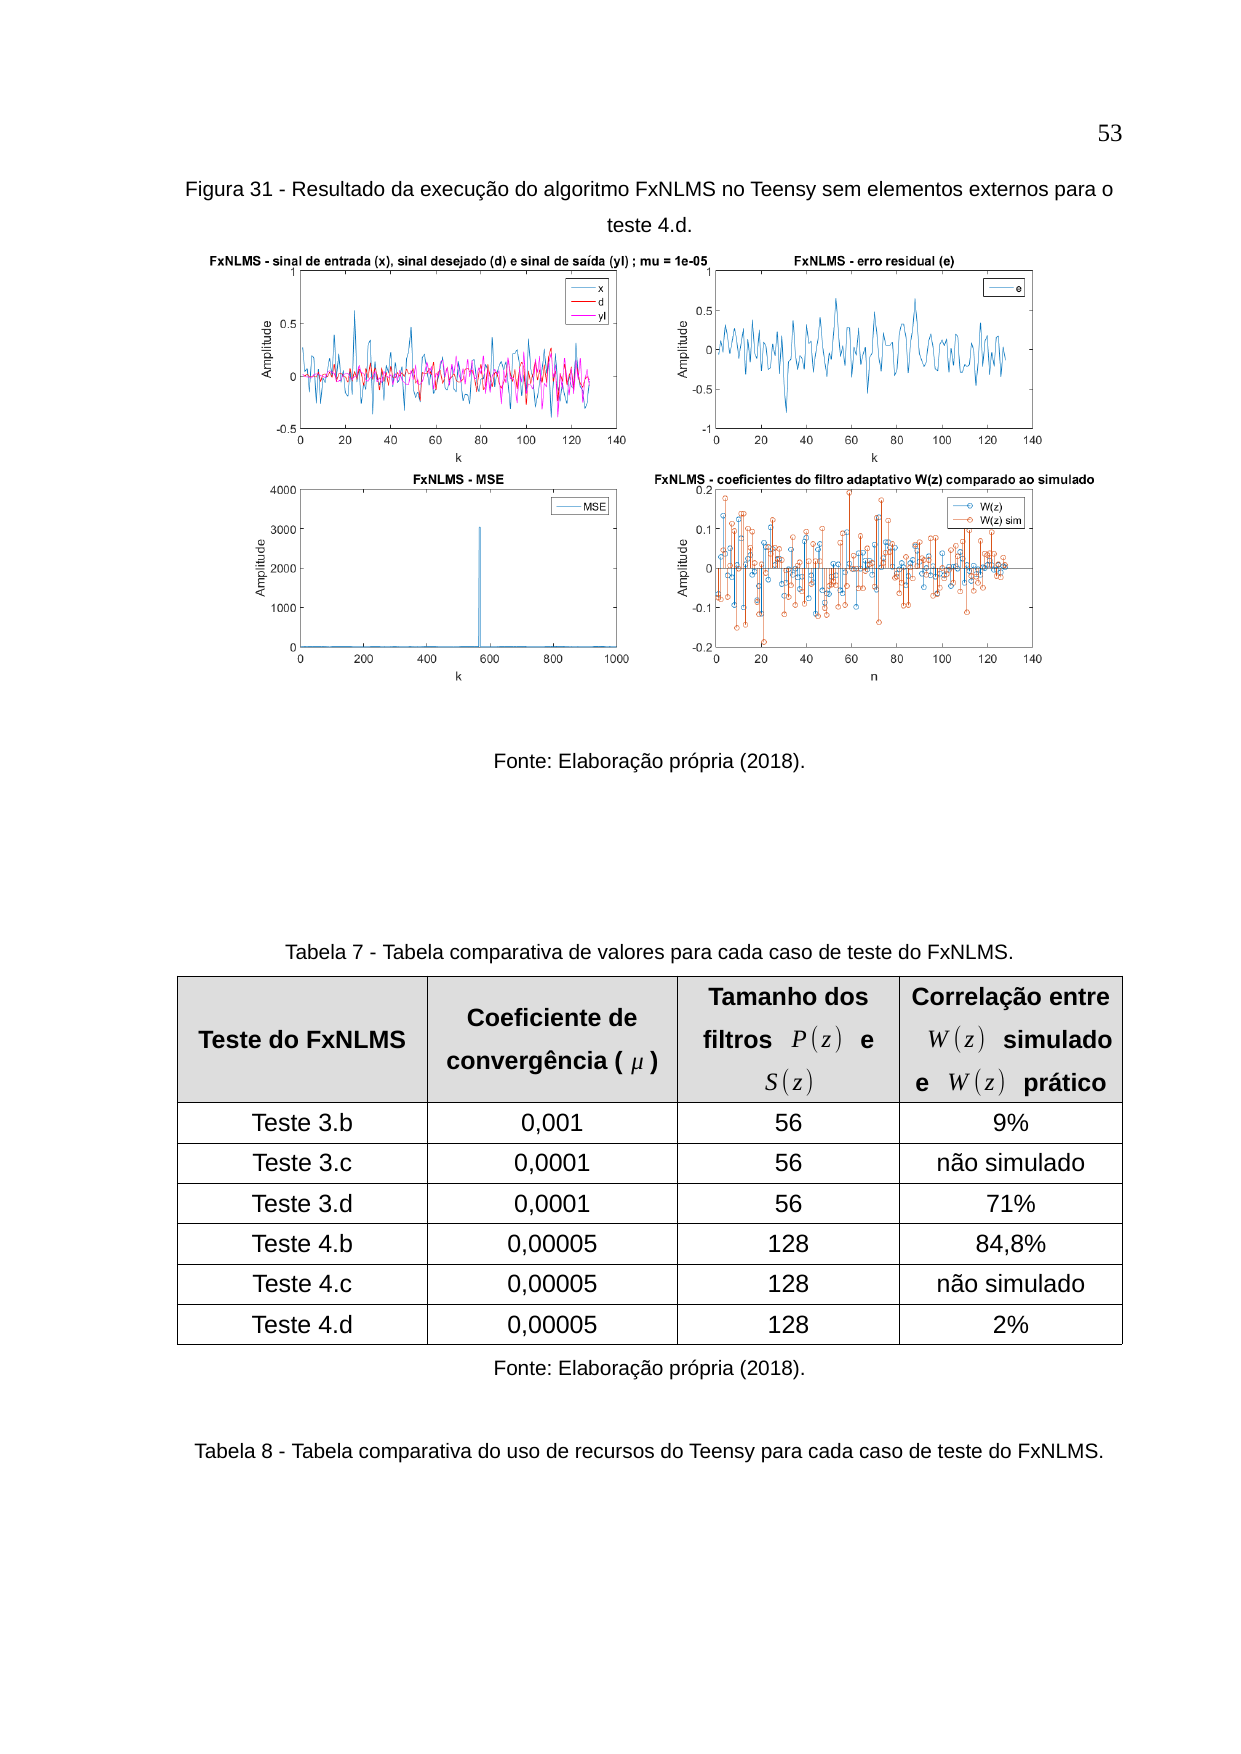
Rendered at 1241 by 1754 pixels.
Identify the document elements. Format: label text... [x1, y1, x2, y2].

table_cell Teste 3.d [178, 1184, 427, 1223]
table_cell 0,00005 [428, 1224, 677, 1263]
table_cell não simulado [900, 1144, 1122, 1183]
table_cell Fonte: Elaboração própria (2018). [177, 737, 1122, 832]
table_cell [177, 697, 1122, 737]
table_cell 2% [900, 1305, 1122, 1344]
table_cell não simulado [900, 1265, 1122, 1304]
picture [177, 237, 1122, 697]
table_cell Teste 4.b [178, 1224, 427, 1263]
table_cell Teste 4.c [178, 1265, 427, 1304]
table_cell 0,00005 [428, 1265, 677, 1304]
table_cell Teste 4.d [178, 1305, 427, 1344]
table_cell 0,001 [428, 1103, 677, 1142]
text Fonte: Elaboração própria (2018). [177, 1356, 1122, 1380]
table_cell 84,8% [900, 1224, 1122, 1263]
table_cell 71% [900, 1184, 1122, 1223]
table_header Correlação entre simulado eprático [900, 977, 1122, 1102]
table_cell 128 [678, 1305, 899, 1344]
table_header Teste do FxNLMS [178, 977, 427, 1102]
table_cell 56 [678, 1184, 899, 1223]
table_cell 56 [678, 1144, 899, 1183]
table_header Coeficiente de convergência () [428, 977, 677, 1102]
table_cell Teste 3.b [178, 1103, 427, 1142]
table_header Resultado da execução do algoritmo FxNLMS no Teensy sem elementos externos para o teste 4.d. [177, 177, 1122, 237]
table_cell 128 [678, 1224, 899, 1263]
table_cell 9% [900, 1103, 1122, 1142]
table_cell 56 [678, 1103, 899, 1142]
table_cell 0,0001 [428, 1144, 677, 1183]
table_cell 0,00005 [428, 1305, 677, 1344]
table_header Tamanho dos filtrose [678, 977, 899, 1102]
table_cell 0,0001 [428, 1184, 677, 1223]
table_cell Teste 3.c [178, 1144, 427, 1183]
list Tabela comparativa do uso de recursos do Teensy para cada caso de teste do FxNLMS. [177, 1439, 1122, 1463]
table_cell 128 [678, 1265, 899, 1304]
list Tabela comparativa de valores para cada caso de teste do FxNLMS. [177, 940, 1122, 964]
